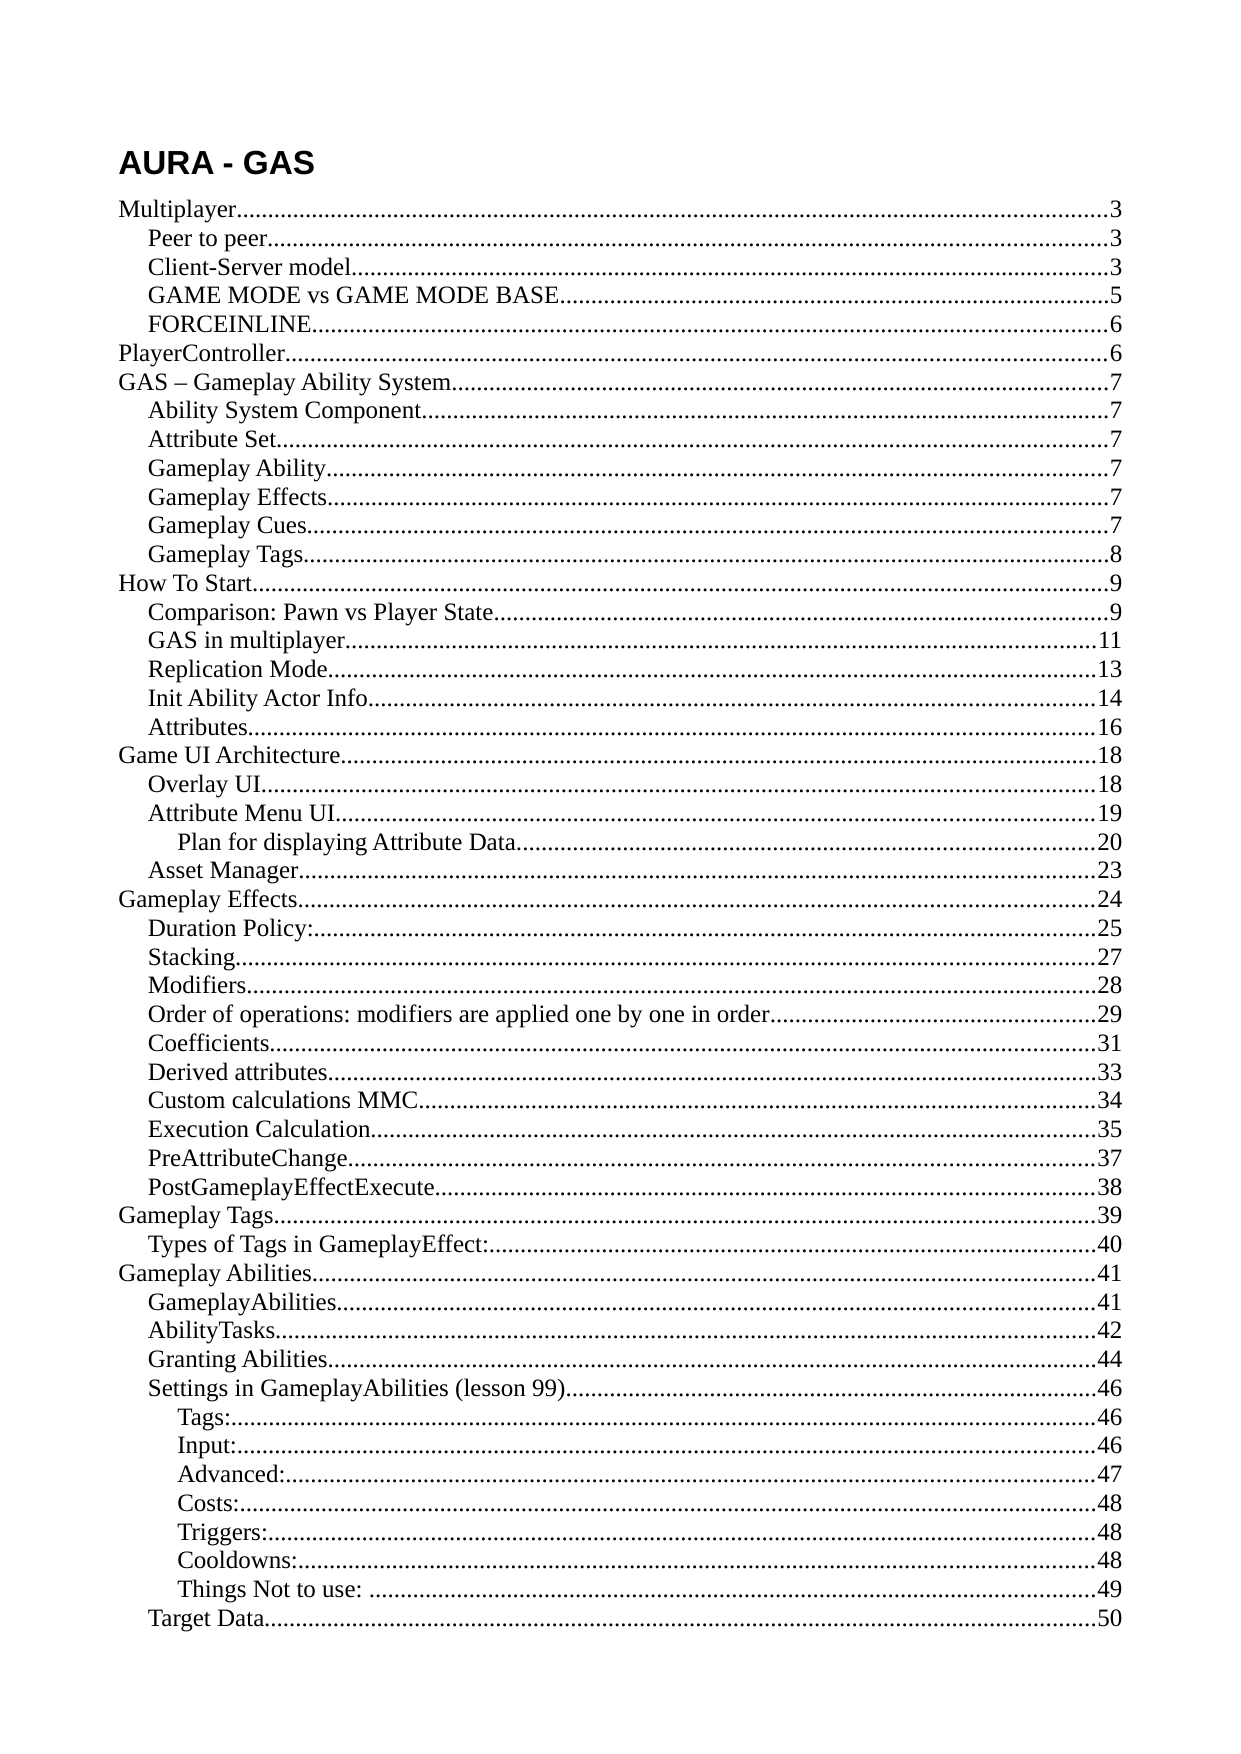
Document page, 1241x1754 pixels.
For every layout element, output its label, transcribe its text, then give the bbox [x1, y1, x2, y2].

text Replication Mode 13 [148, 654, 1122, 683]
text GAS in multiplayer 11 [148, 625, 1122, 654]
text Stacking 27 [148, 942, 1122, 970]
text Game UI Architecture 18 [118, 740, 1122, 769]
text Target Data 50 [148, 1603, 1122, 1632]
text AbilityTasks 42 [148, 1315, 1122, 1344]
text GAME MODE vs GAME MODE BASE 5 [148, 280, 1122, 309]
text Things Not to use: 49 [177, 1574, 1122, 1603]
text Input: 46 [177, 1430, 1122, 1459]
text Types of Tags in GameplayEffect: 40 [148, 1229, 1122, 1258]
text Client-Server model 3 [148, 252, 1122, 280]
text PostGameplayEffectExecute 38 [148, 1172, 1122, 1200]
text Attribute Menu UI 19 [148, 798, 1122, 827]
text Comparison: Pawn vs Player State 9 [148, 597, 1122, 625]
text Plan for displaying Attribute Data. 20 [177, 827, 1122, 855]
text Attribute Set 7 [148, 424, 1122, 453]
text Tags: 46 [177, 1402, 1122, 1430]
text Gameplay Effects 7 [148, 482, 1122, 510]
text Derived attributes 33 [148, 1057, 1122, 1085]
text How To Start 9 [118, 568, 1122, 597]
text GAS – Gameplay Ability System 7 [118, 367, 1122, 395]
text Order of operations: modifiers are applied one by one in order 29 [148, 999, 1122, 1028]
text FORCEINLINE 6 [148, 309, 1122, 338]
text Granting Abilities 44 [148, 1344, 1122, 1373]
text Custom calculations MMC 34 [148, 1085, 1122, 1114]
text Gameplay Tags 39 [118, 1200, 1122, 1229]
text Modifiers 28 [148, 970, 1122, 999]
text Asset Manager 23 [148, 855, 1122, 884]
text Settings in GameplayAbilities (lesson 99) 46 [148, 1373, 1122, 1402]
text Multiplayer 3 [118, 194, 1122, 223]
text Triggers: 48 [177, 1517, 1122, 1545]
text Execution Calculation 35 [148, 1114, 1122, 1143]
text Gameplay Tags 8 [148, 539, 1122, 568]
text PlayerController 6 [118, 338, 1122, 367]
text Coefficients 31 [148, 1028, 1122, 1057]
subtitle AURA - GAS [118, 143, 1122, 182]
text Advanced: 47 [177, 1459, 1122, 1488]
text Overlay UI 18 [148, 769, 1122, 798]
text Cooldowns: 48 [177, 1545, 1122, 1574]
text Ability System Component 7 [148, 395, 1122, 424]
text Init Ability Actor Info 14 [148, 683, 1122, 712]
text Gameplay Effects 24 [118, 884, 1122, 913]
text Gameplay Ability 7 [148, 453, 1122, 482]
text PreAttributeChange 37 [148, 1143, 1122, 1172]
text Attributes 16 [148, 712, 1122, 740]
text Gameplay Cues 7 [148, 510, 1122, 539]
text Gameplay Abilities 41 [118, 1258, 1122, 1287]
text Costs: 48 [177, 1488, 1122, 1517]
text Duration Policy: 25 [148, 913, 1122, 942]
text GameplayAbilities 41 [148, 1287, 1122, 1315]
text Peer to peer 3 [148, 223, 1122, 252]
